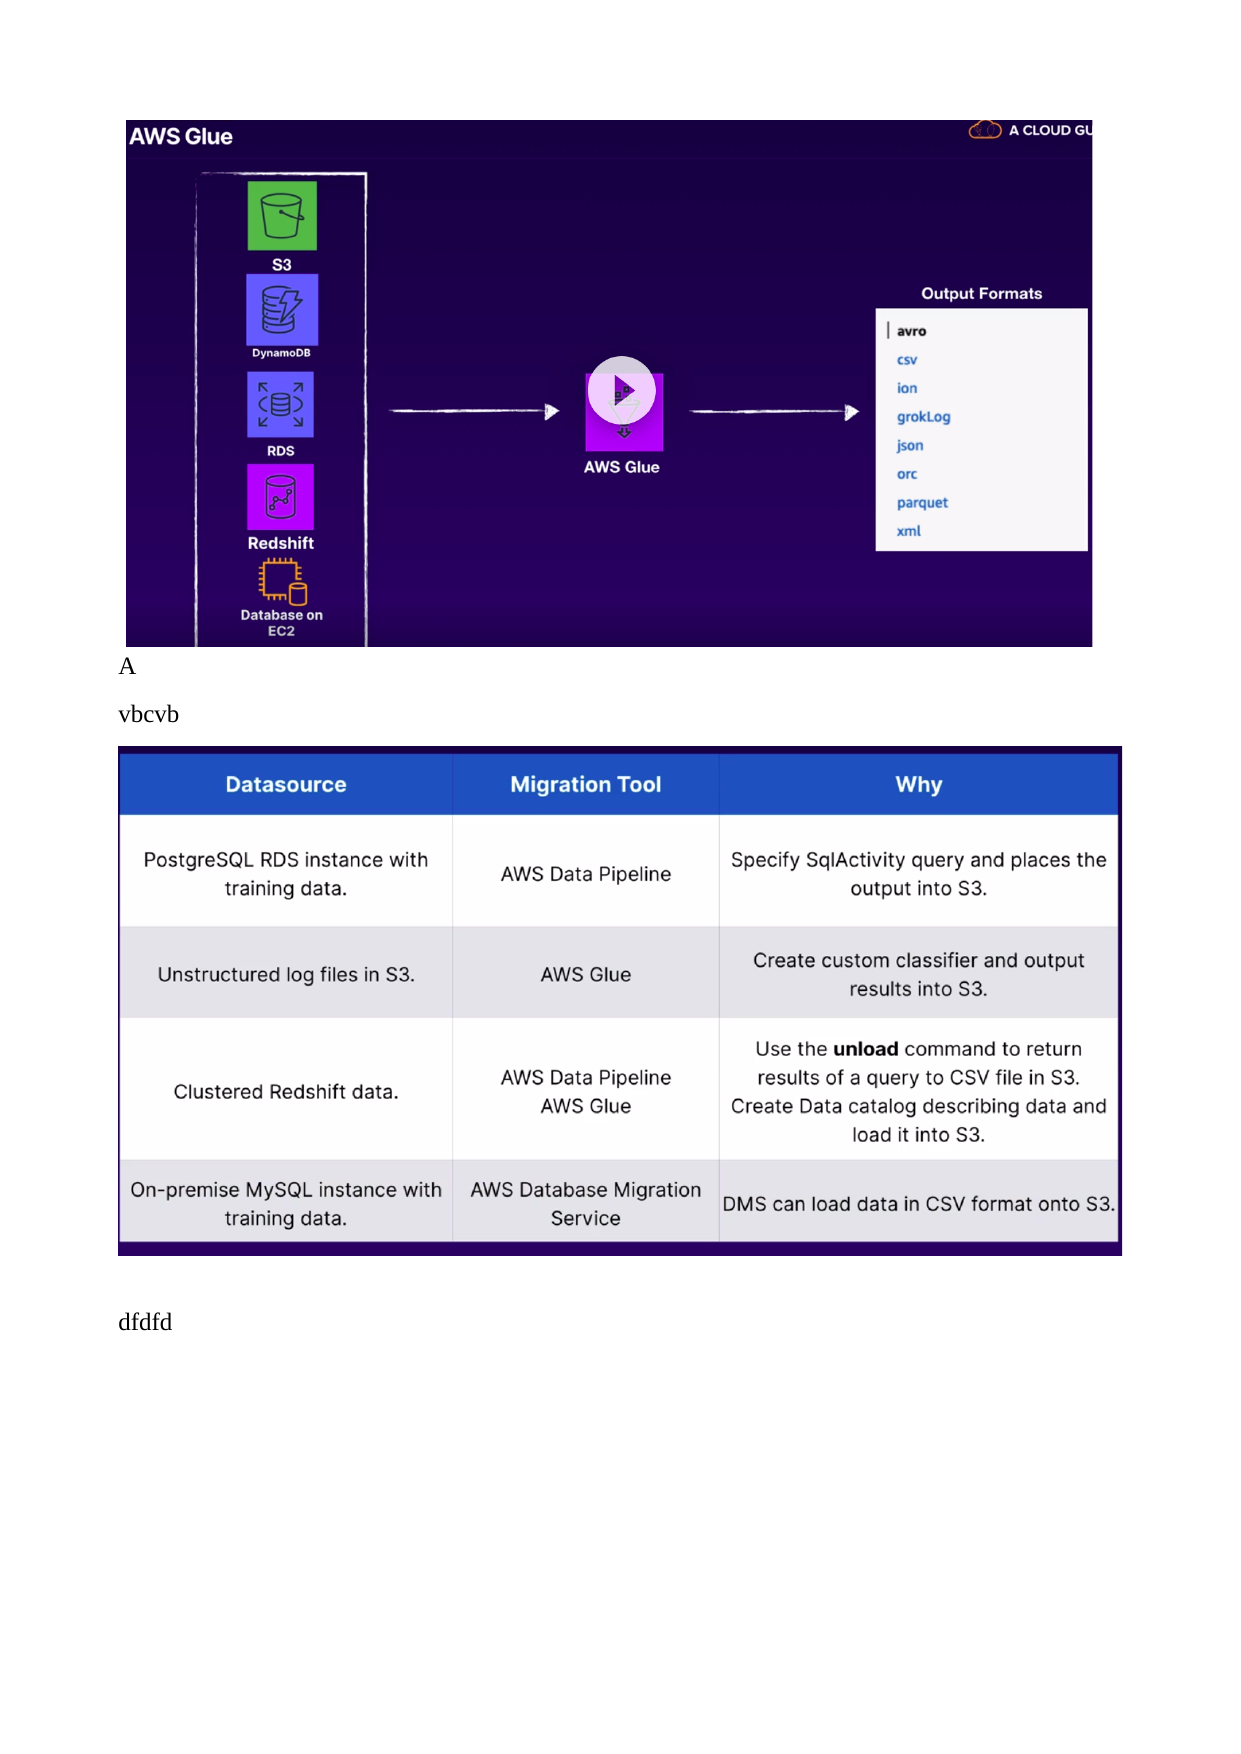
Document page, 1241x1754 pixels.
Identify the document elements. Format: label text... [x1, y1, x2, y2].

text vbcvb [118, 699, 1122, 727]
text dfdfd [118, 1307, 1122, 1336]
picture [126, 120, 1093, 647]
text A [118, 118, 1122, 680]
picture [118, 746, 1123, 1256]
